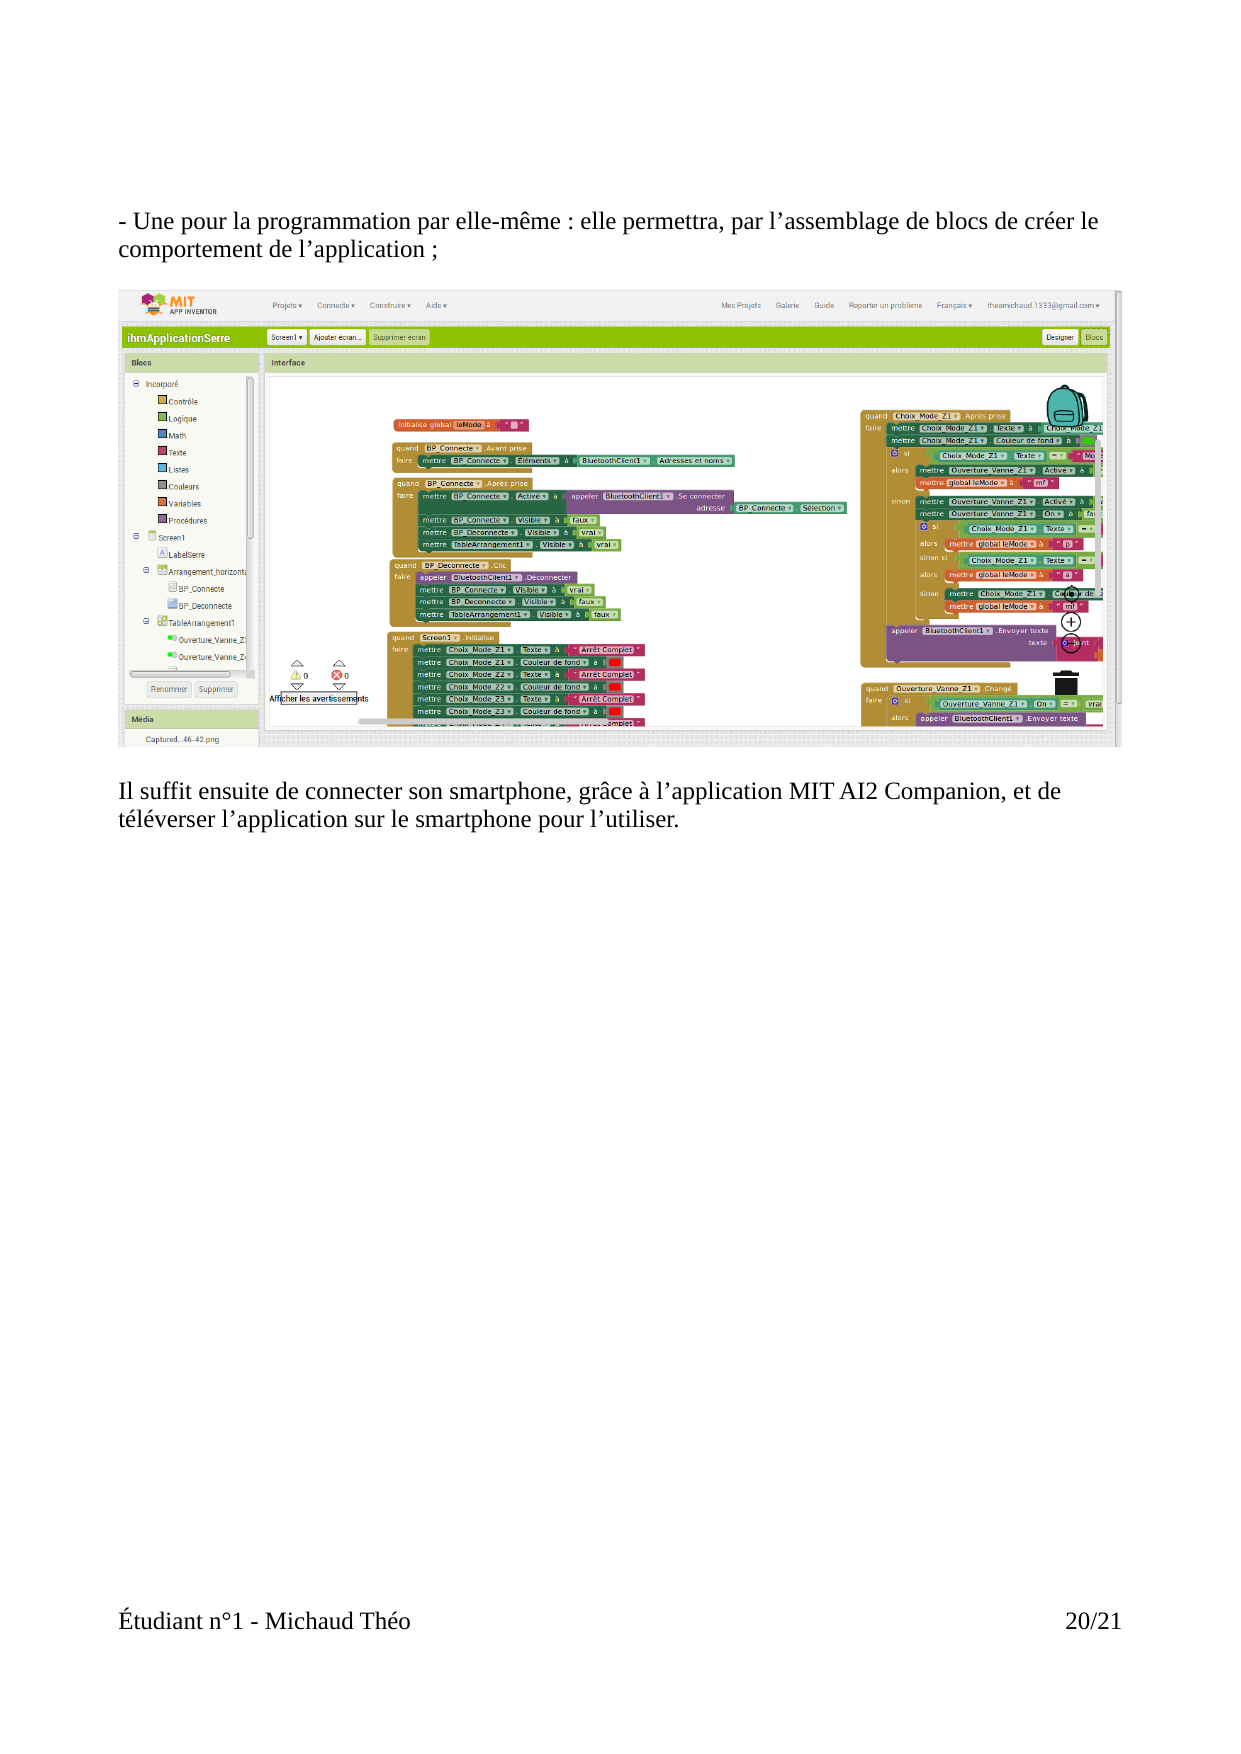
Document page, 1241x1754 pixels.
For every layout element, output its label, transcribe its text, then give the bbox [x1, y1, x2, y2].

picture [118, 290, 1123, 747]
text Il suffit ensuite de connecter son smartphone, grâce à l’application MIT AI2 Companion, et de téléverser l’application sur le smartphone pour l’utiliser. [118, 776, 1122, 833]
text - Une pour la programmation par elle-même : elle permettra, par l’assemblage de blocs de créer le comportement de l’application ; [118, 206, 1122, 263]
